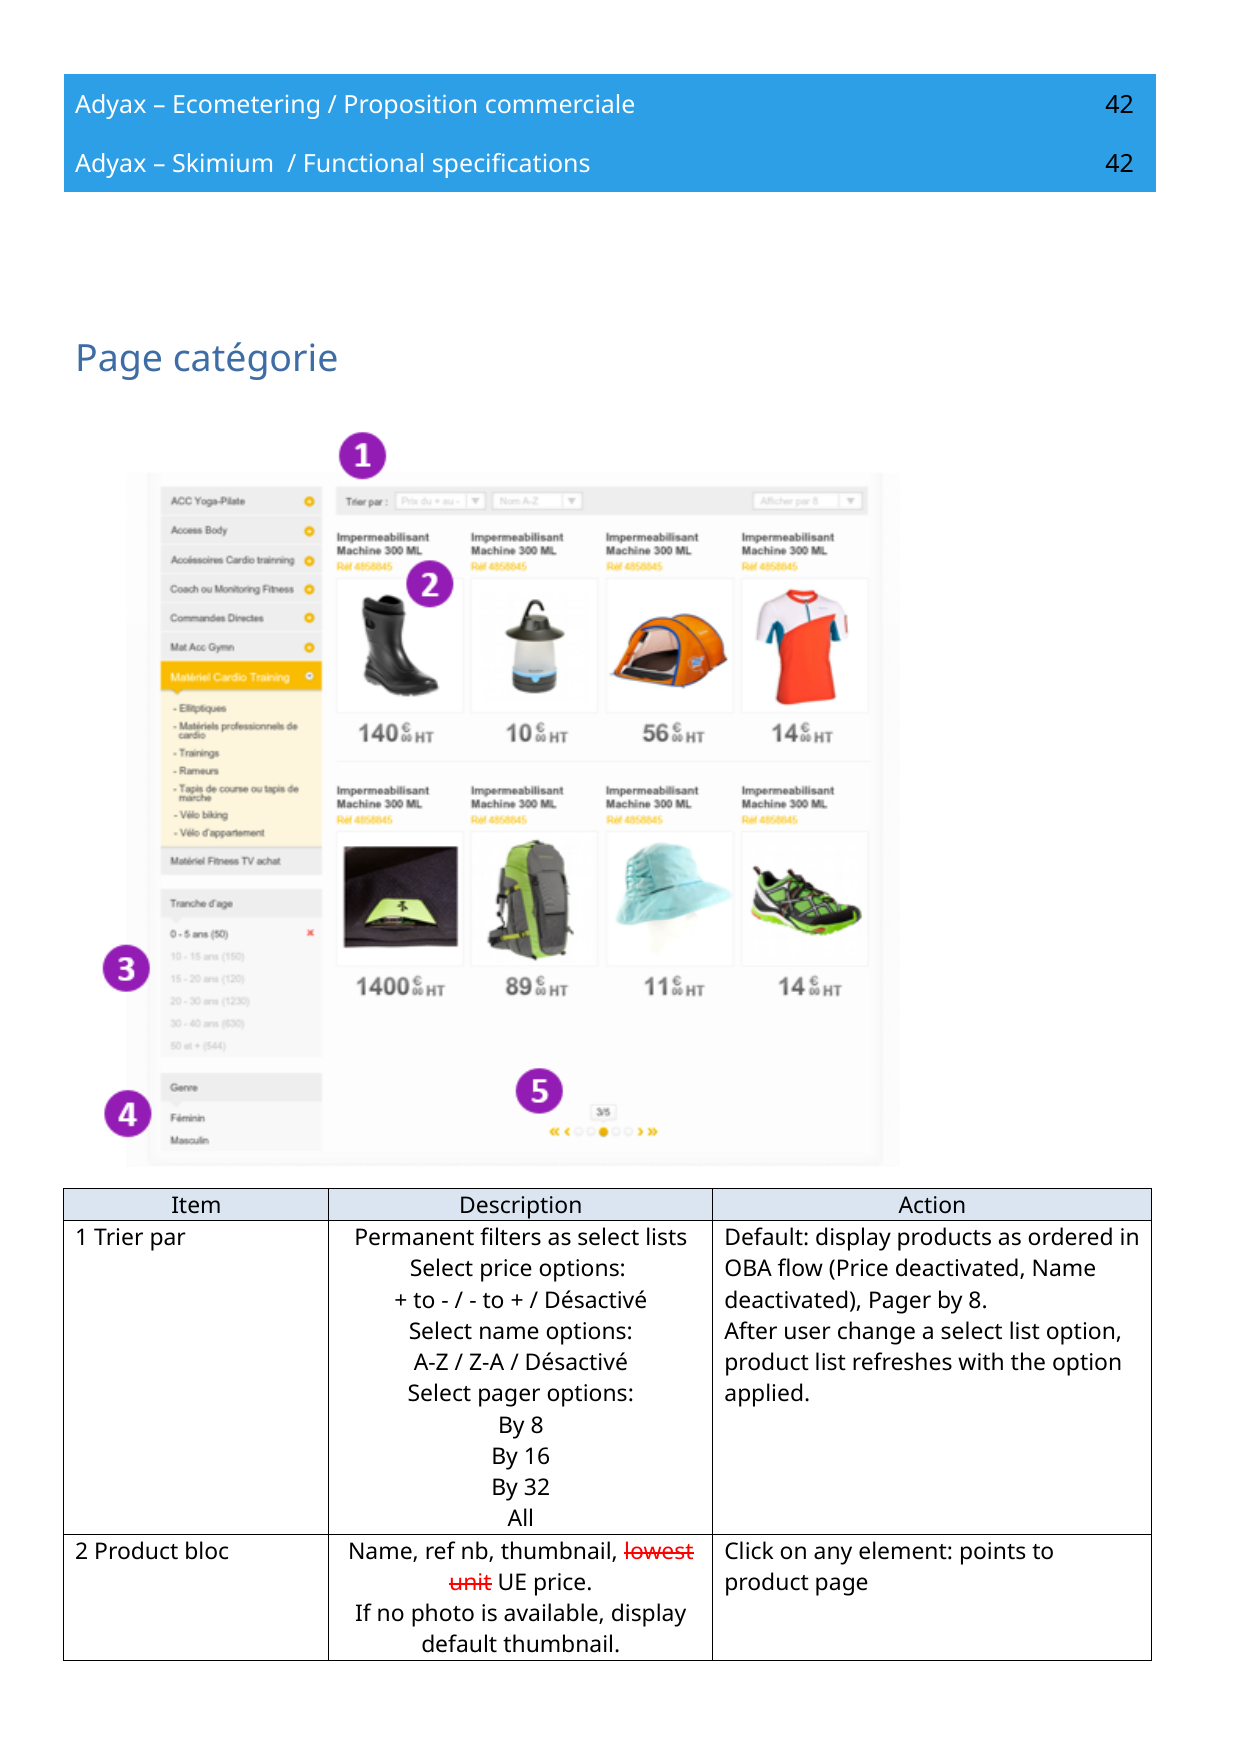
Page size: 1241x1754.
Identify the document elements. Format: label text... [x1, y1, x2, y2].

table_header Item [64, 1189, 328, 1220]
table_header Description [329, 1189, 712, 1220]
table_cell Click on any element: points to product page [713, 1535, 1151, 1660]
table_cell Permanent filters as select lists Select price options: + to - / - to + / Désactivé Select name options: A-Z / Z-A / Désactivé Select pager options: By 8 By 16 By 32 All [329, 1221, 712, 1534]
table_cell 2 Product bloc [64, 1535, 328, 1660]
table_header Action [713, 1189, 1151, 1220]
table_cell 1 Trier par [64, 1221, 328, 1534]
table_cell Default: display products as ordered in OBA flow (Price deactivated, Name deactivated), Pager by 8. After user change a select list option, product list refreshes with the option applied. [713, 1221, 1151, 1534]
table_cell Name, ref nb, thumbnail, lowest unit UE price. If no photo is available, display default thumbnail. [329, 1535, 712, 1660]
subtitle Page catégorie [75, 332, 1165, 383]
picture [75, 420, 901, 1167]
